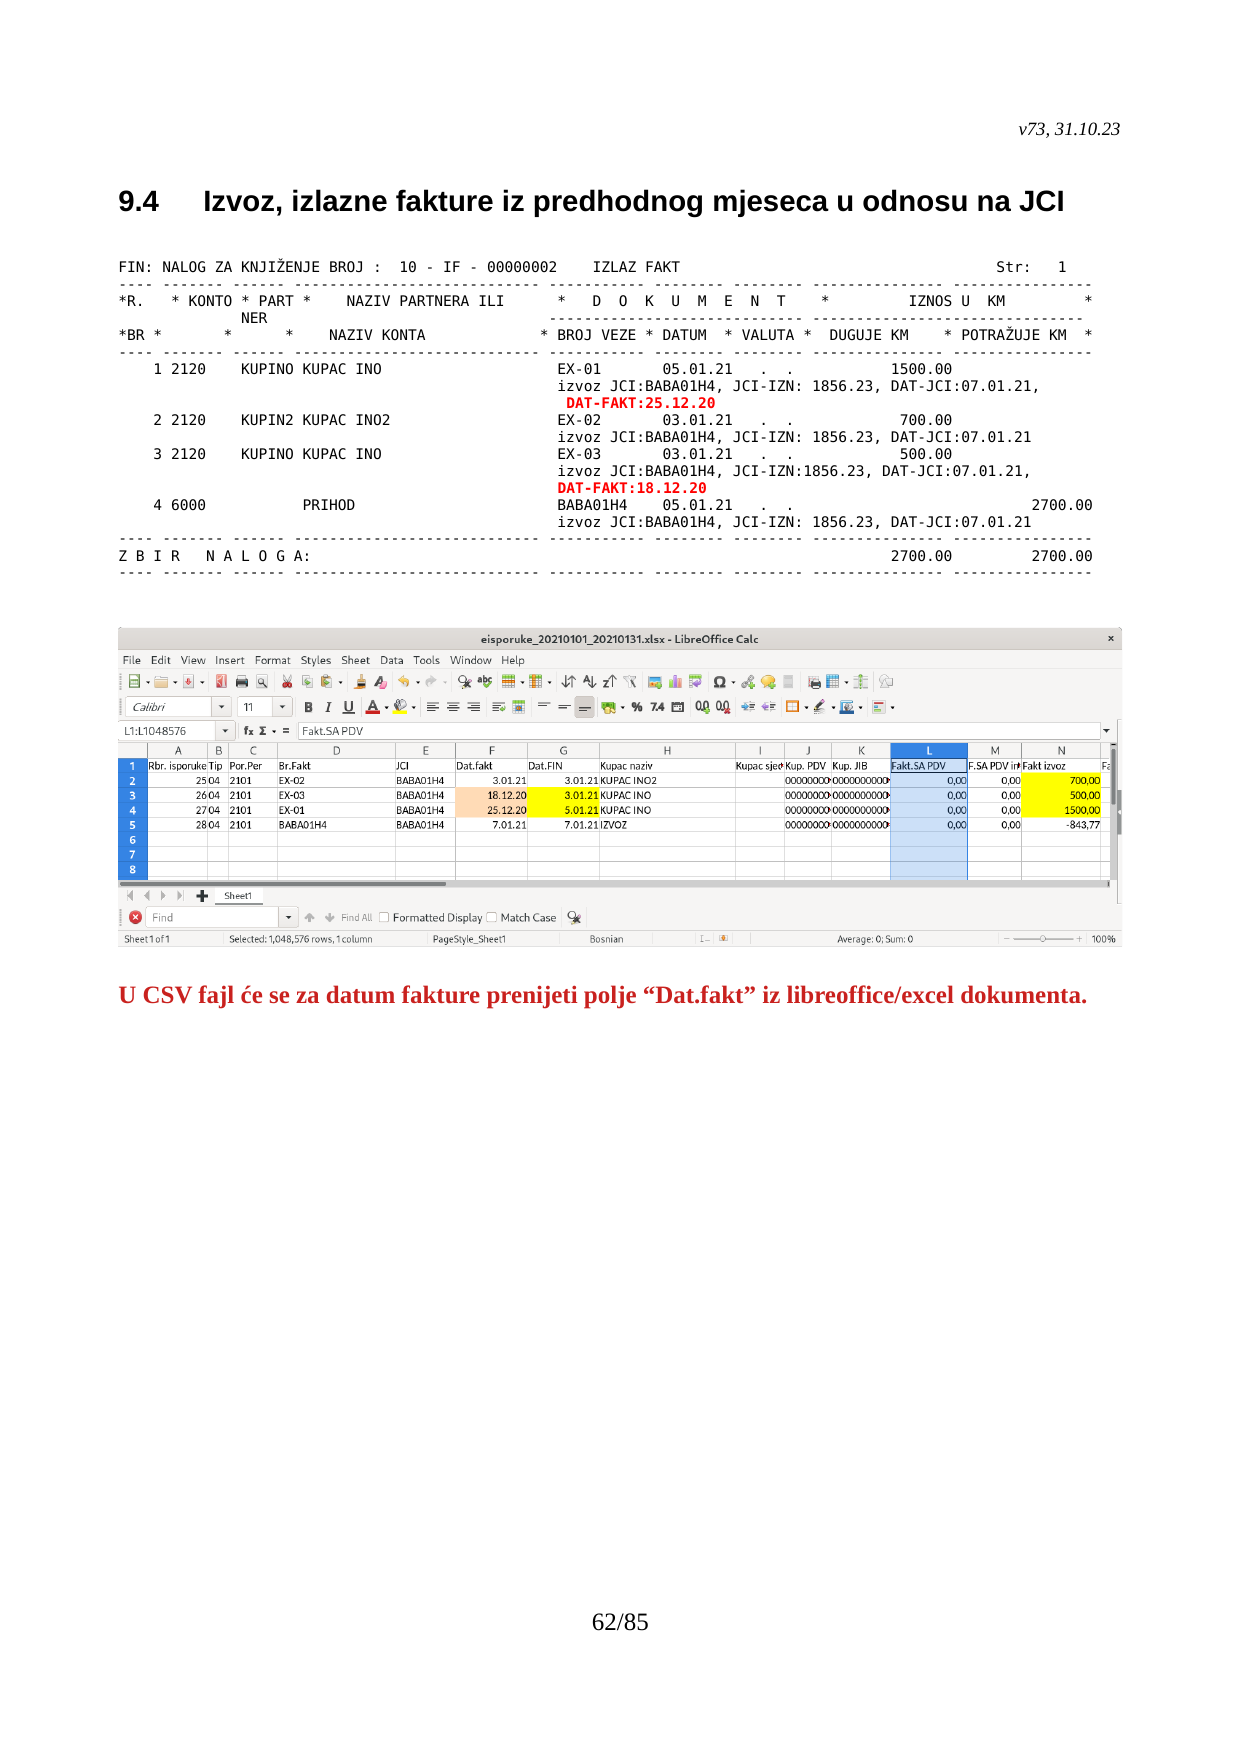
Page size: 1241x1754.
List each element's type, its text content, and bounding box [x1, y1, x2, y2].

text 2 2120 KUPIN2 KUPAC INO2 EX-02 03.01.21 . . 700.00 [118, 412, 1122, 428]
text Z B I R N A L O G A: 2700.00 2700.00 [118, 547, 1122, 564]
text izvoz JCI:BABA01H4, JCI-IZN:1856.23, DAT-JCI:07.01.21, [118, 462, 1122, 479]
text 3 2120 KUPINO KUPAC INO EX-03 03.01.21 . . 500.00 [118, 446, 1122, 462]
text *R. * KONTO * PART * NAZIV PARTNERA ILI * D O K U M E N T * IZNOS U KM * [118, 293, 1122, 310]
text ---- ------- ------ ---------------------------- ----------- -------- -------- --------------- ---------------- [118, 564, 1122, 581]
subtitle Izvoz, izlazne fakture iz predhodnog mjeseca u odnosu na JCI [118, 184, 1122, 217]
text ---- ------- ------ ---------------------------- ----------- -------- -------- --------------- ---------------- [118, 344, 1122, 361]
text *BR * * * NAZIV KONTA * BROJ VEZE * DATUM * VALUTA * DUGUJE KM * POTRAŽUJE KM * [118, 327, 1122, 344]
picture [118, 627, 1123, 947]
text 4 6000 PRIHOD BABA01H4 05.01.21 . . 2700.00 [118, 496, 1122, 513]
text U CSV fajl će se za datum fakture prenijeti polje “Dat.fakt” iz libreoffice/excel dokumenta. [118, 981, 1122, 1009]
text ---- ------- ------ ---------------------------- ----------- -------- -------- --------------- ---------------- [118, 276, 1122, 293]
text izvoz JCI:BABA01H4, JCI-IZN: 1856.23, DAT-JCI:07.01.21 [118, 428, 1122, 446]
text NER ----------------------------- ------------------------------- [118, 310, 1122, 327]
text DAT-FAKT:25.12.20 [118, 394, 1122, 412]
text izvoz JCI:BABA01H4, JCI-IZN: 1856.23, DAT-JCI:07.01.21 [118, 513, 1122, 530]
text DAT-FAKT:18.12.20 [118, 479, 1122, 496]
text 1 2120 KUPINO KUPAC INO EX-01 05.01.21 . . 1500.00 [118, 361, 1122, 378]
text FIN: NALOG ZA KNJIŽENJE BROJ : 10 - IF - 00000002 IZLAZ FAKT Str: 1 [118, 259, 1122, 276]
text ---- ------- ------ ---------------------------- ----------- -------- -------- --------------- ---------------- [118, 530, 1122, 547]
text izvoz JCI:BABA01H4, JCI-IZN: 1856.23, DAT-JCI:07.01.21, [118, 378, 1122, 394]
